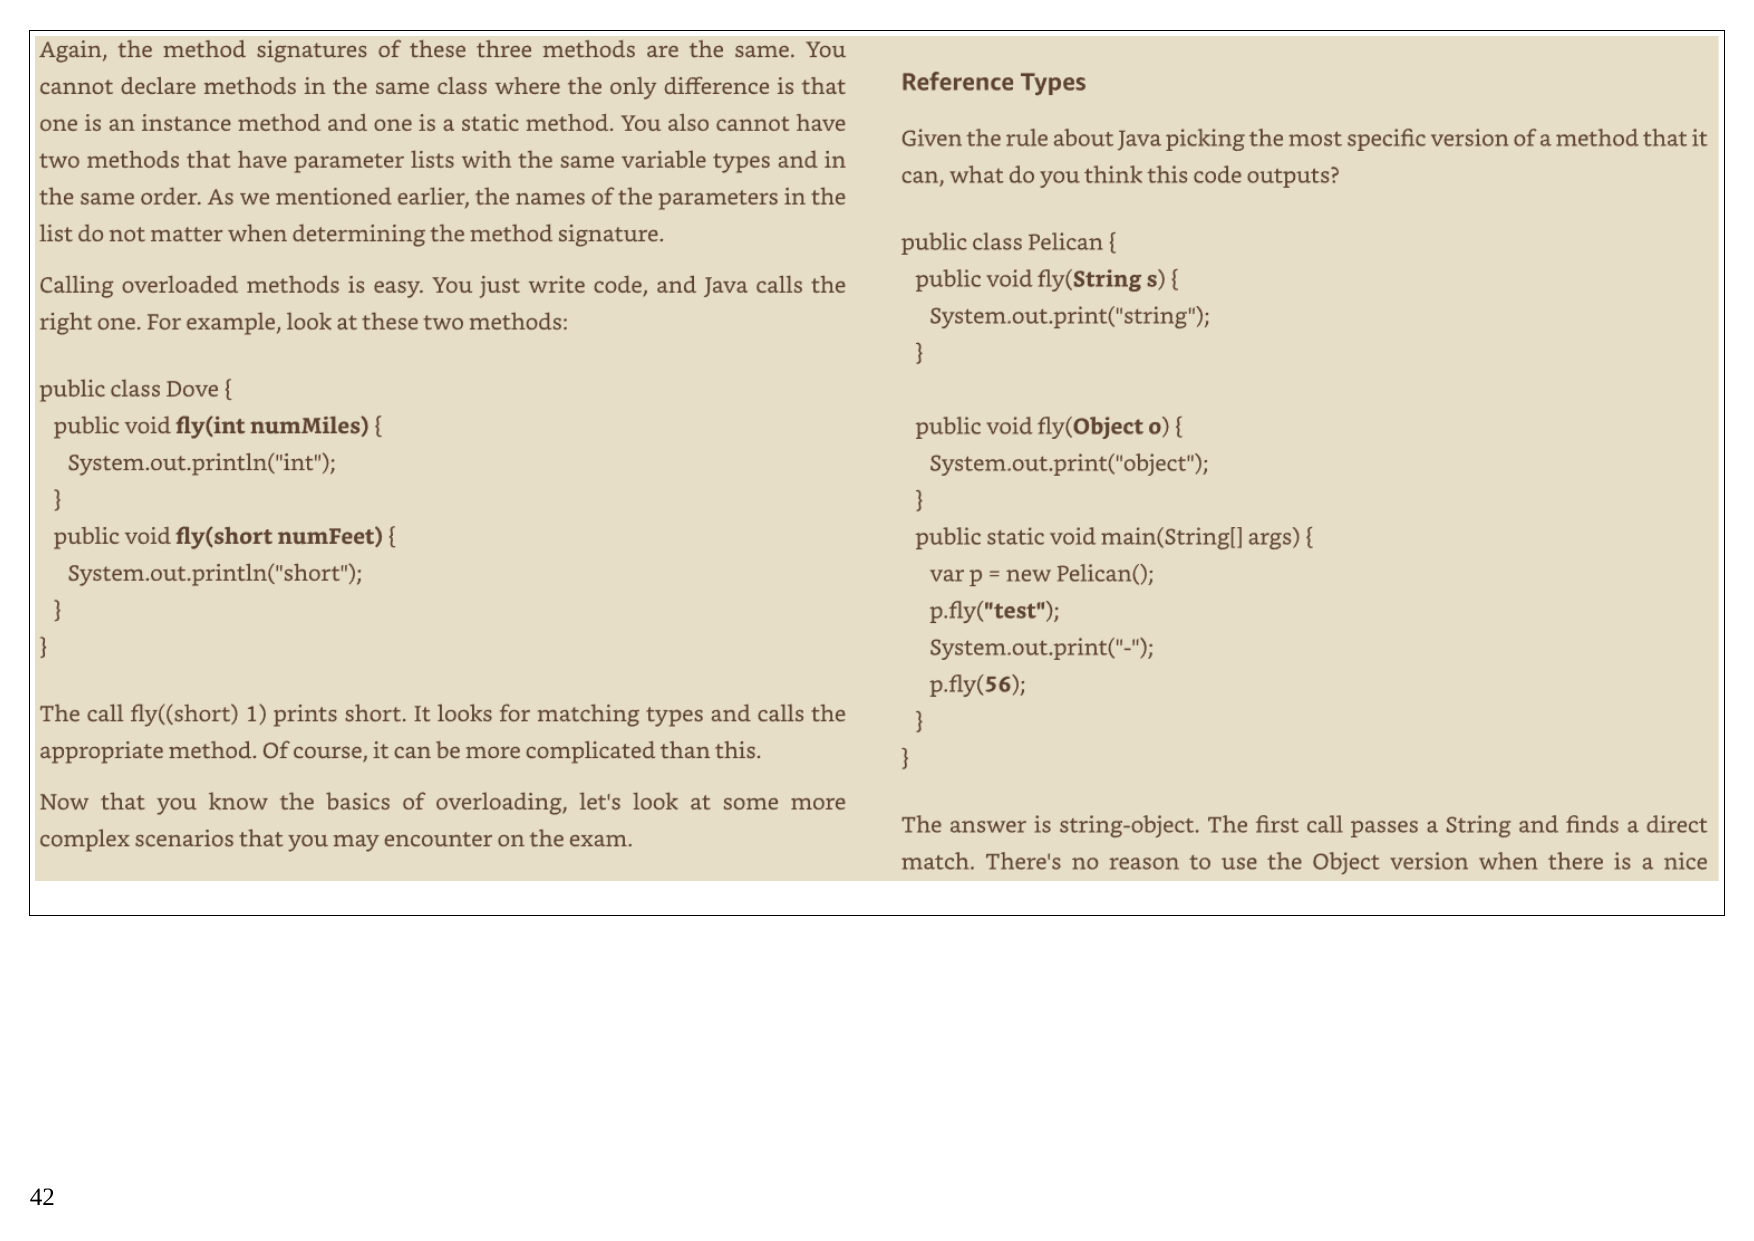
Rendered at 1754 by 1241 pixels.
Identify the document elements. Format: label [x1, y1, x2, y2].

table_cell [30, 31, 1724, 915]
picture [35, 36, 1719, 881]
